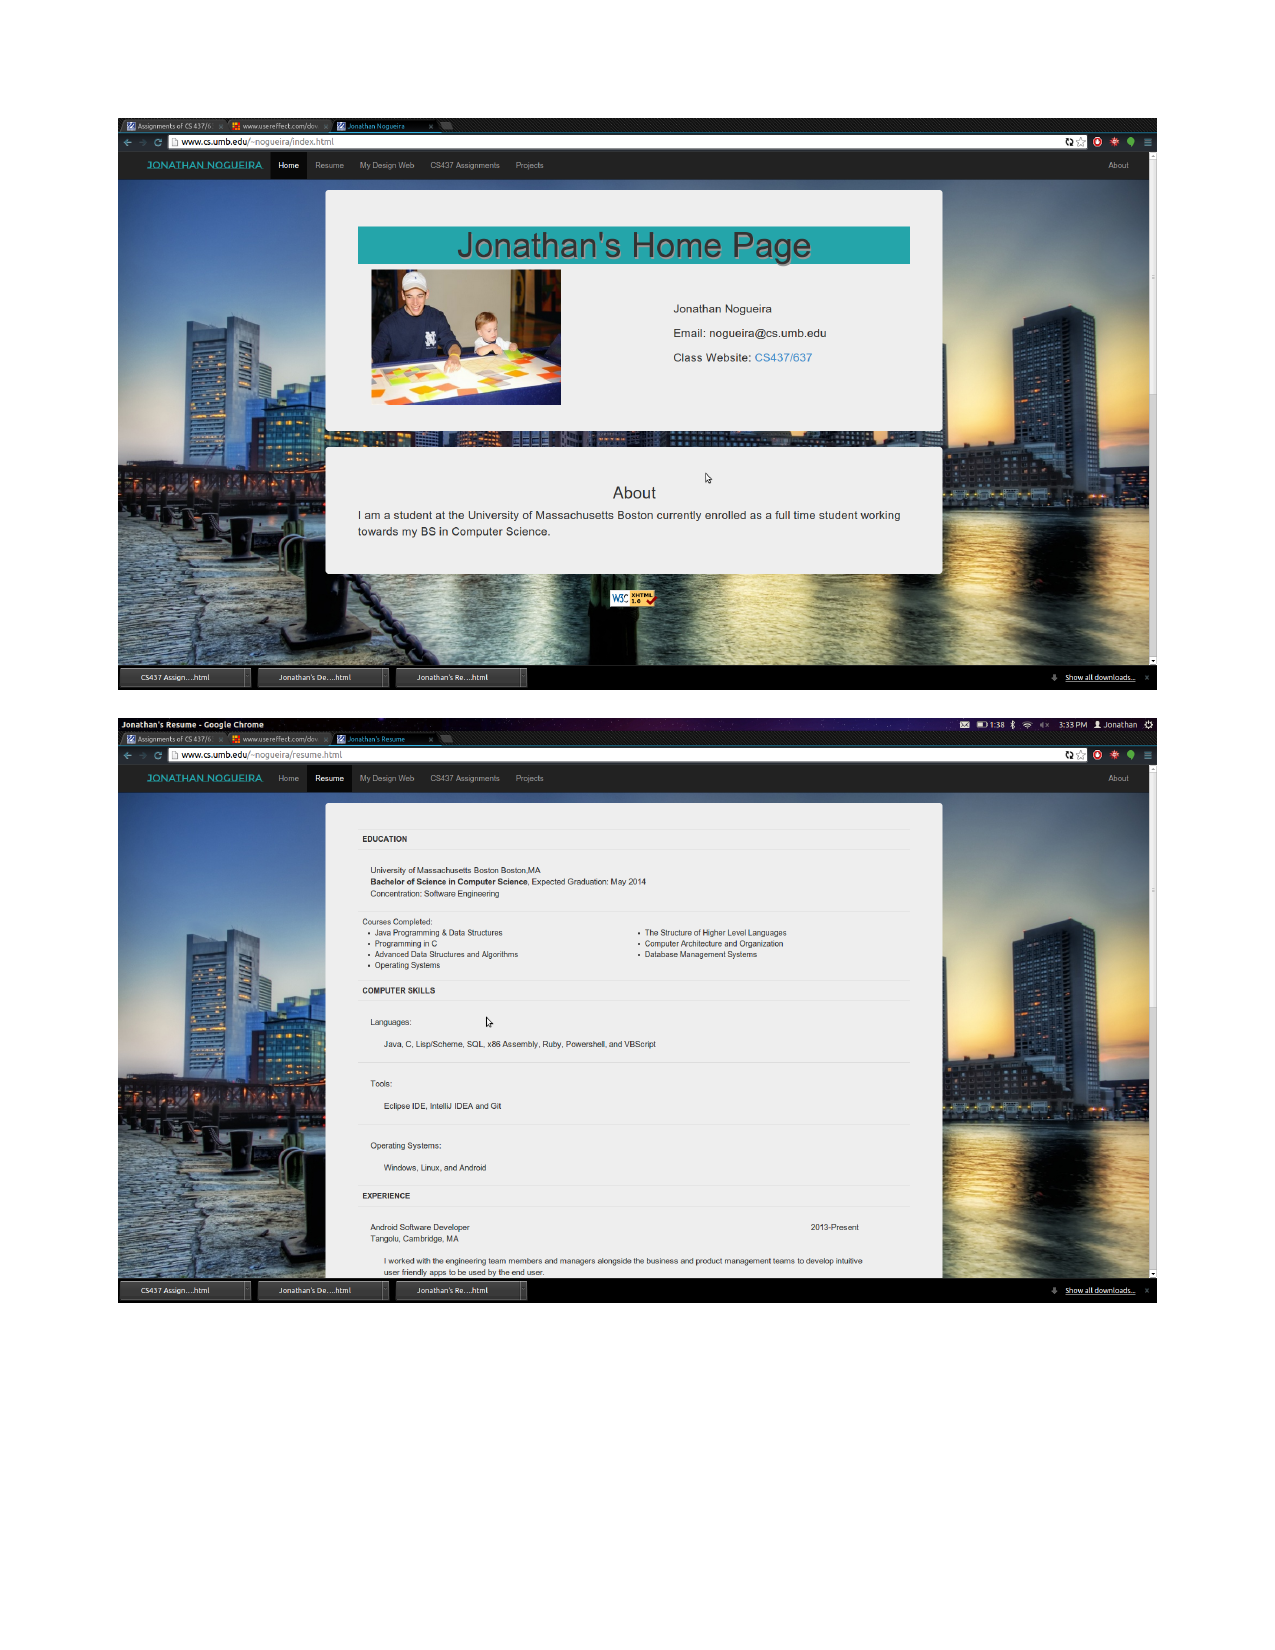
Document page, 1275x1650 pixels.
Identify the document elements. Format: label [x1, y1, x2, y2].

picture [118, 118, 1157, 690]
picture [118, 718, 1157, 1303]
